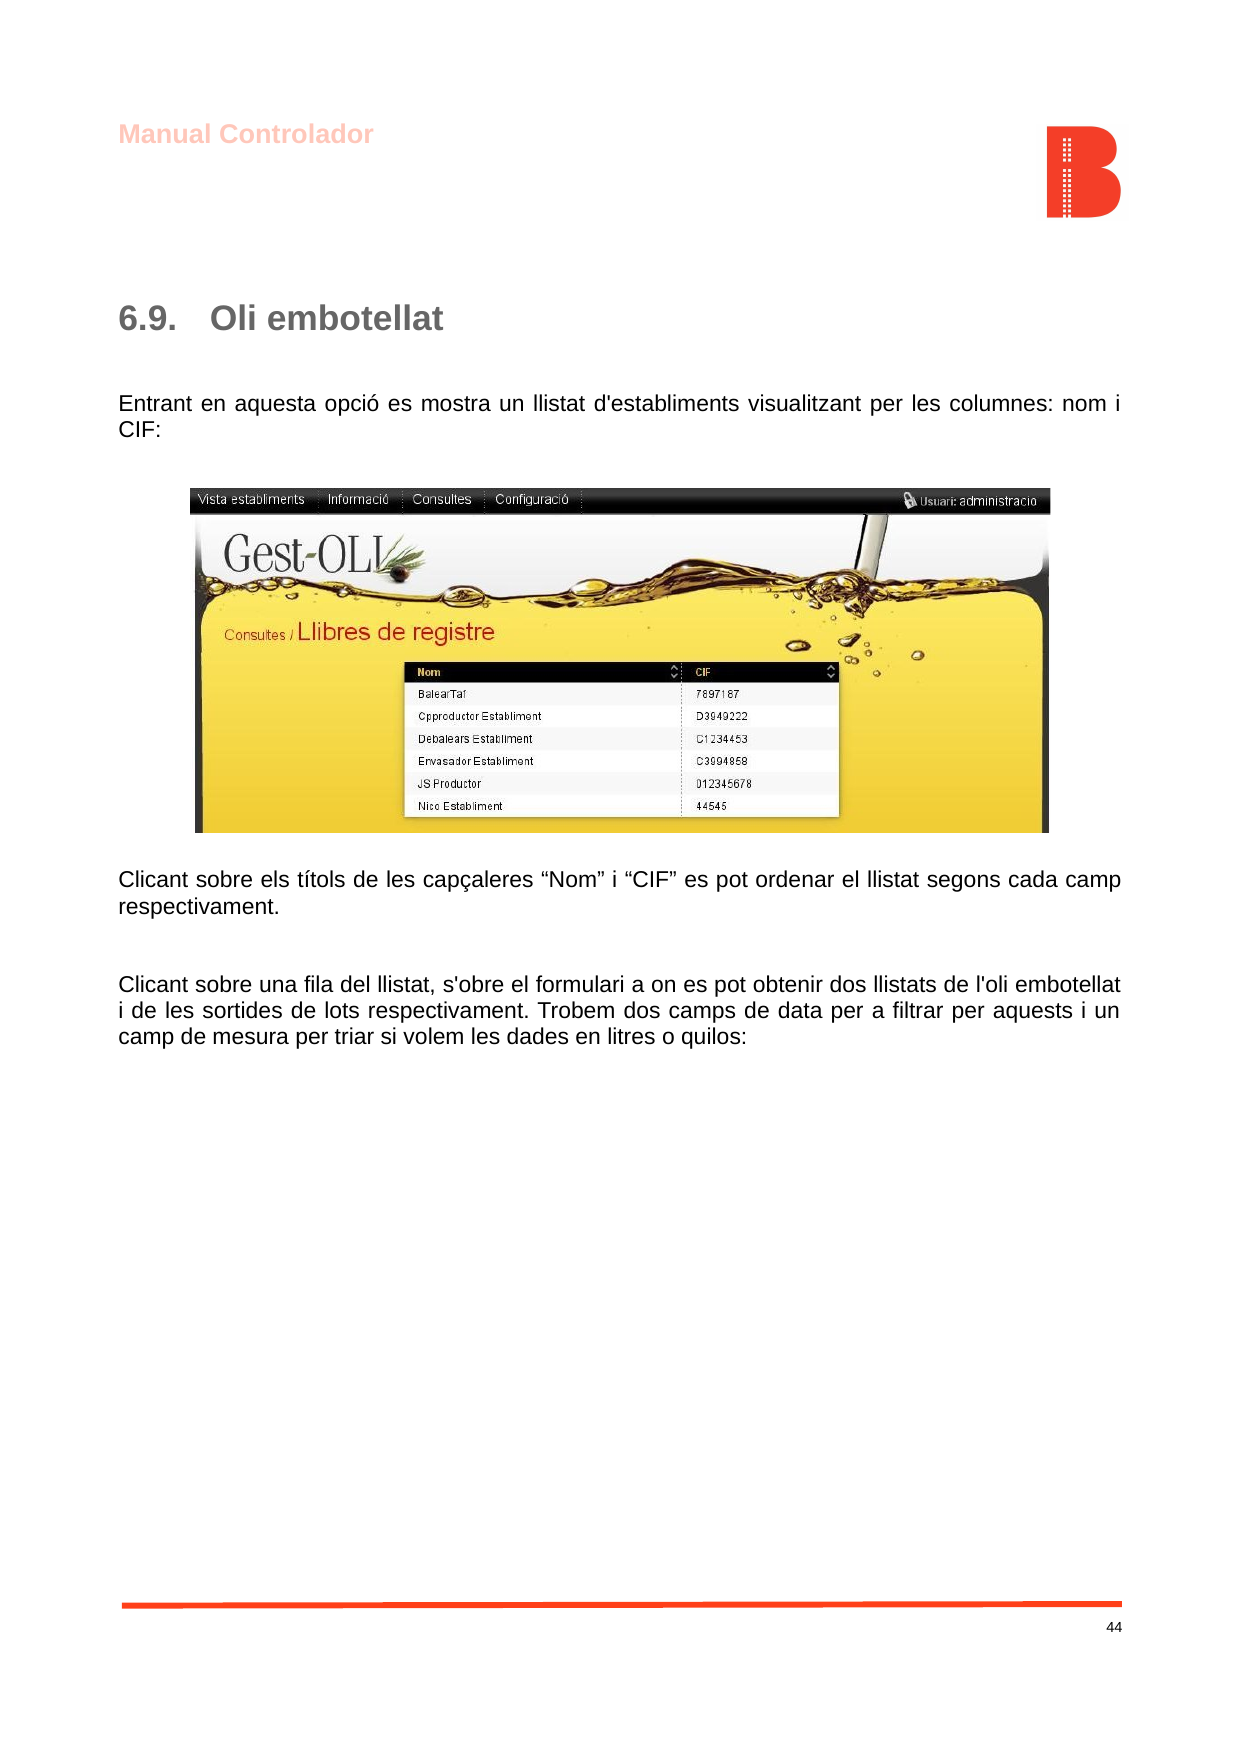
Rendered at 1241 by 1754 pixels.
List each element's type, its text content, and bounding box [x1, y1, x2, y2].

text Clicant sobre els títols de les capçaleres “Nom” i “CIF” es pot ordenar el llistat segons cada camp respectivament. [118, 866, 1122, 919]
text Clicant sobre una fila del llistat, s'obre el formulari a on es pot obtenir dos llistats de l'oli embotellat i de les sortides de lots respectivament. Trobem dos camps de data per a filtrar per aquests i un camp de mesura per triar si volem les dades en litres o quilos: [118, 971, 1122, 1049]
subtitle Oli embotellat [118, 298, 1122, 338]
picture [1036, 124, 1130, 221]
text Entrant en aquesta opció es mostra un llistat d'establiments visualitzant per les columnes: nom i CIF: [118, 390, 1122, 442]
picture [190, 488, 1051, 833]
